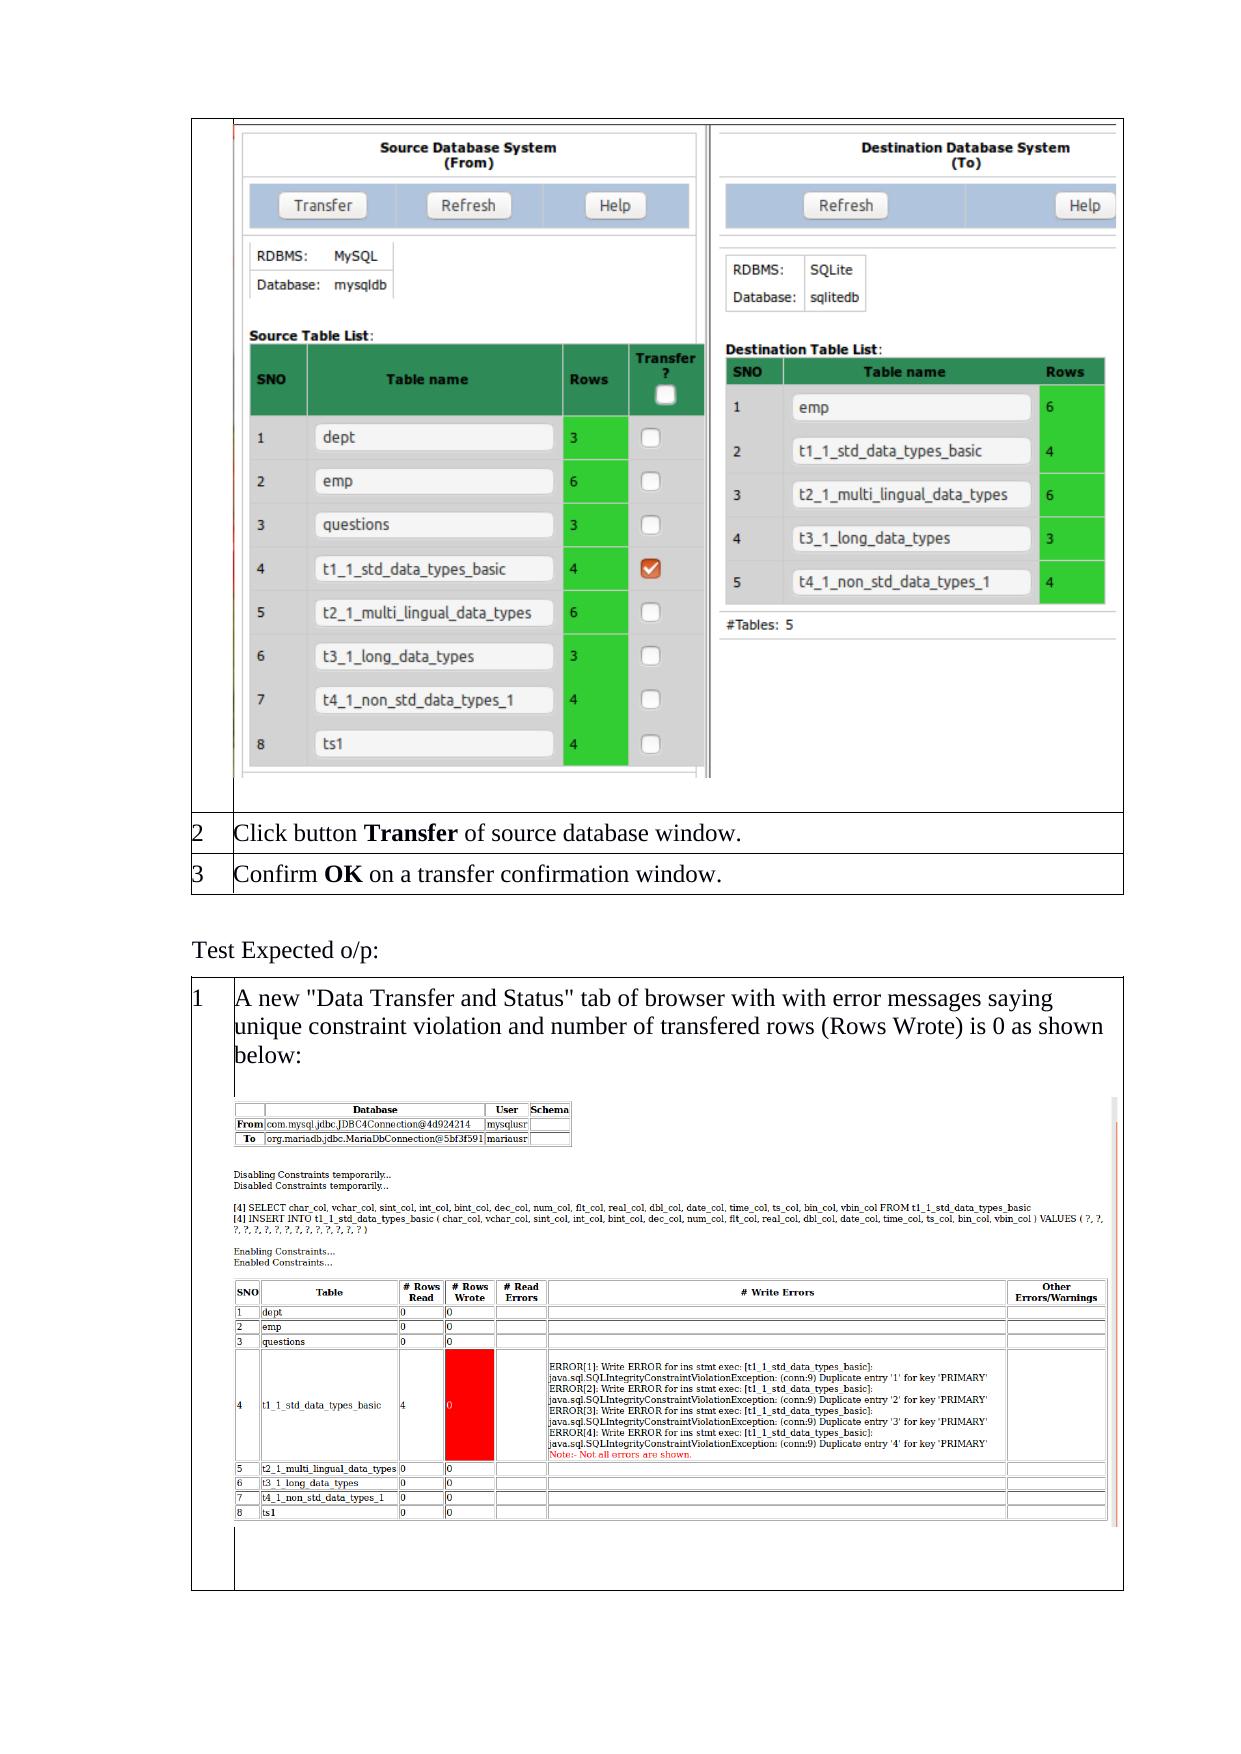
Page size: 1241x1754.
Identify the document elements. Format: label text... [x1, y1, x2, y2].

table_cell 2 [192, 813, 233, 853]
table_header A new "Data Transfer and Status" tab of browser with with error messages saying unique constraint violation and number of transfered rows (Rows Wrote) is 0 as shown below: [235, 978, 1123, 1590]
table_header 1 [192, 978, 234, 1590]
picture [232, 124, 1117, 778]
table_cell Confirm OK on a transfer confirmation window. [234, 854, 1123, 893]
table_header [234, 119, 1123, 812]
table_header [192, 119, 233, 812]
table_cell Click button Transfer of source database window. [234, 813, 1123, 853]
picture [233, 1097, 1118, 1527]
table_cell 3 [192, 854, 233, 893]
text Test Expected o/p: [118, 935, 1122, 964]
